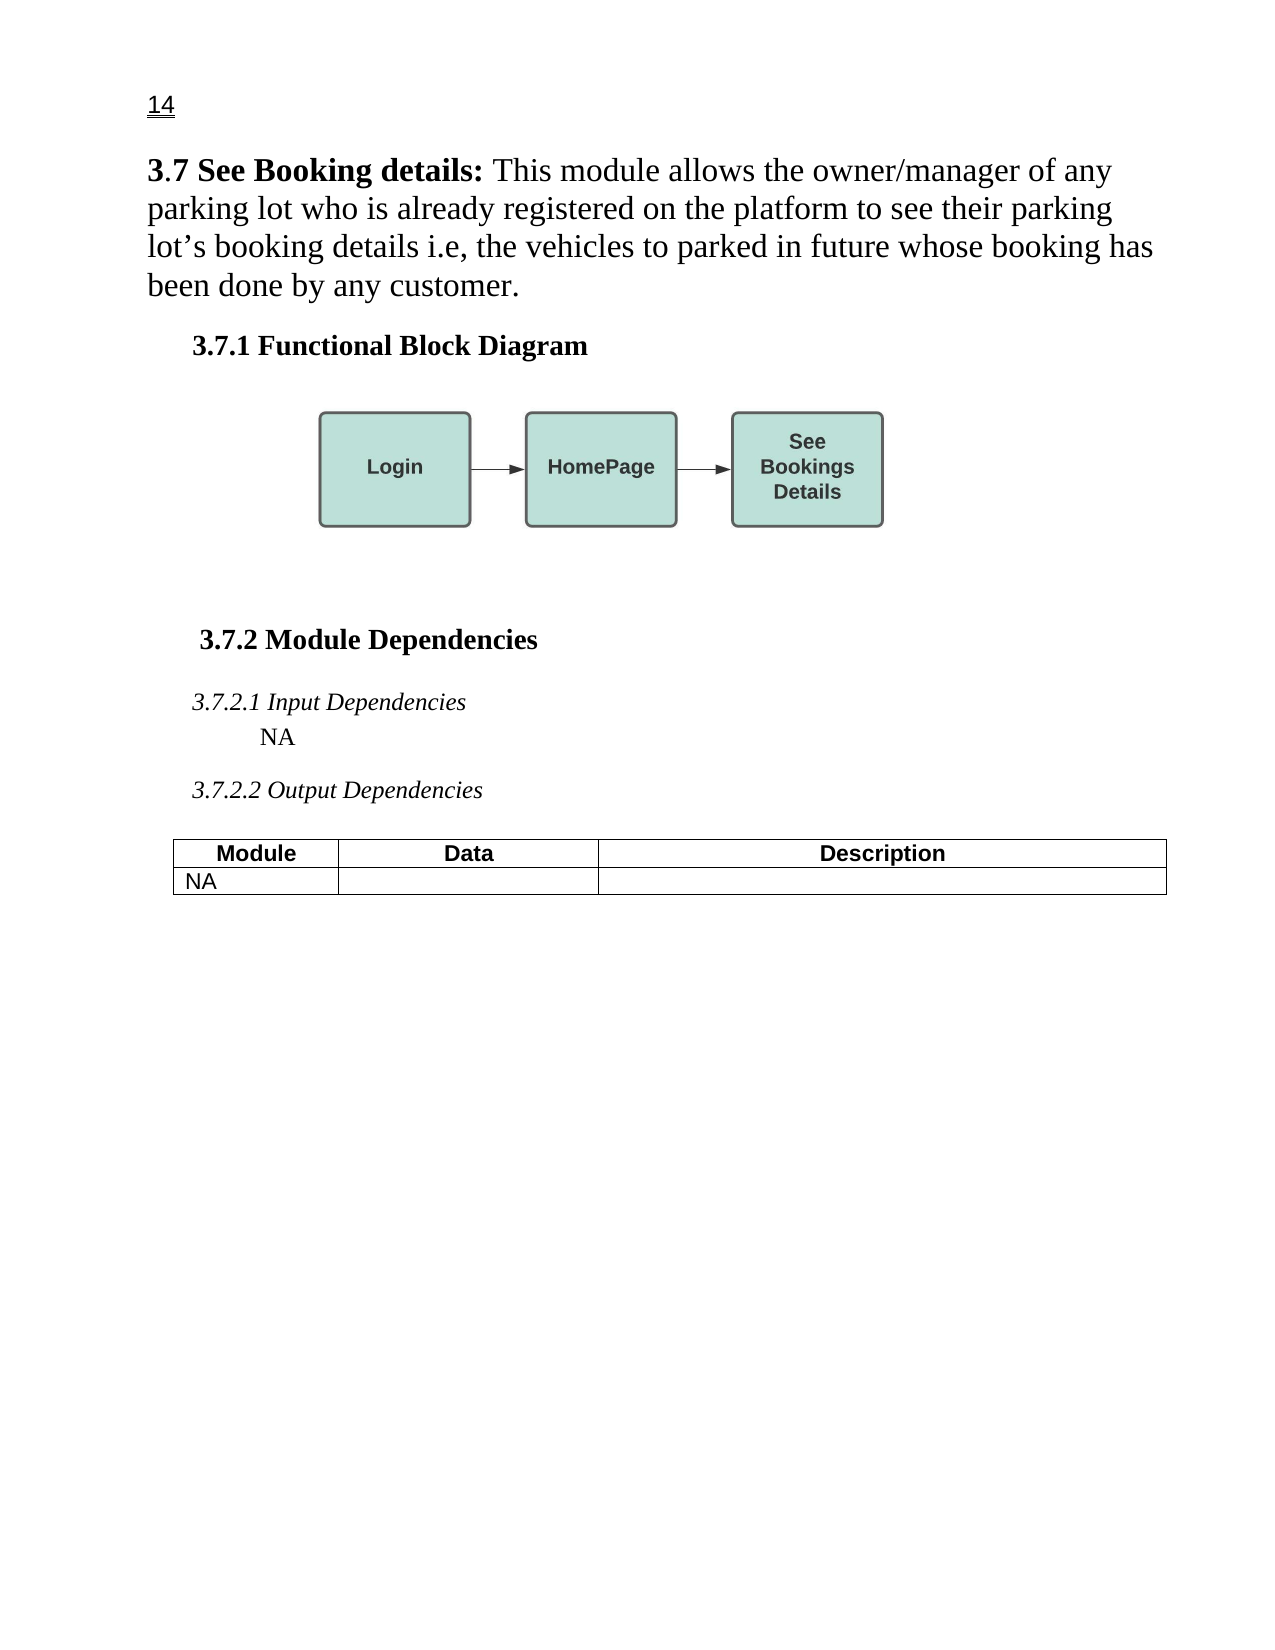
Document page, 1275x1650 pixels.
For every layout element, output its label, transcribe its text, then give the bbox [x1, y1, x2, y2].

subtitle 3.7.2.2 Output Dependencies [147, 775, 1156, 804]
subtitle 3.7.2.1 Input Dependencies [147, 687, 1156, 715]
table_cell [599, 868, 1166, 894]
table_header Module [174, 840, 338, 867]
subtitle 3.7.1 Functional Block Diagram [147, 328, 1156, 362]
table_cell NA [174, 868, 338, 894]
subtitle 3.7.2 Module Dependencies [147, 622, 1156, 655]
text NA [237, 722, 1156, 750]
table_header Description [599, 840, 1166, 867]
table_cell [339, 868, 598, 894]
text 3.7 See Booking details: This module allows the owner/manager of any parking lot who is already registered on the platform to see their parking lot’s booking details i.e, the vehicles to parked in future whose booking has been done by any customer. [147, 150, 1156, 303]
table_header Data [339, 840, 598, 867]
picture [282, 375, 920, 564]
